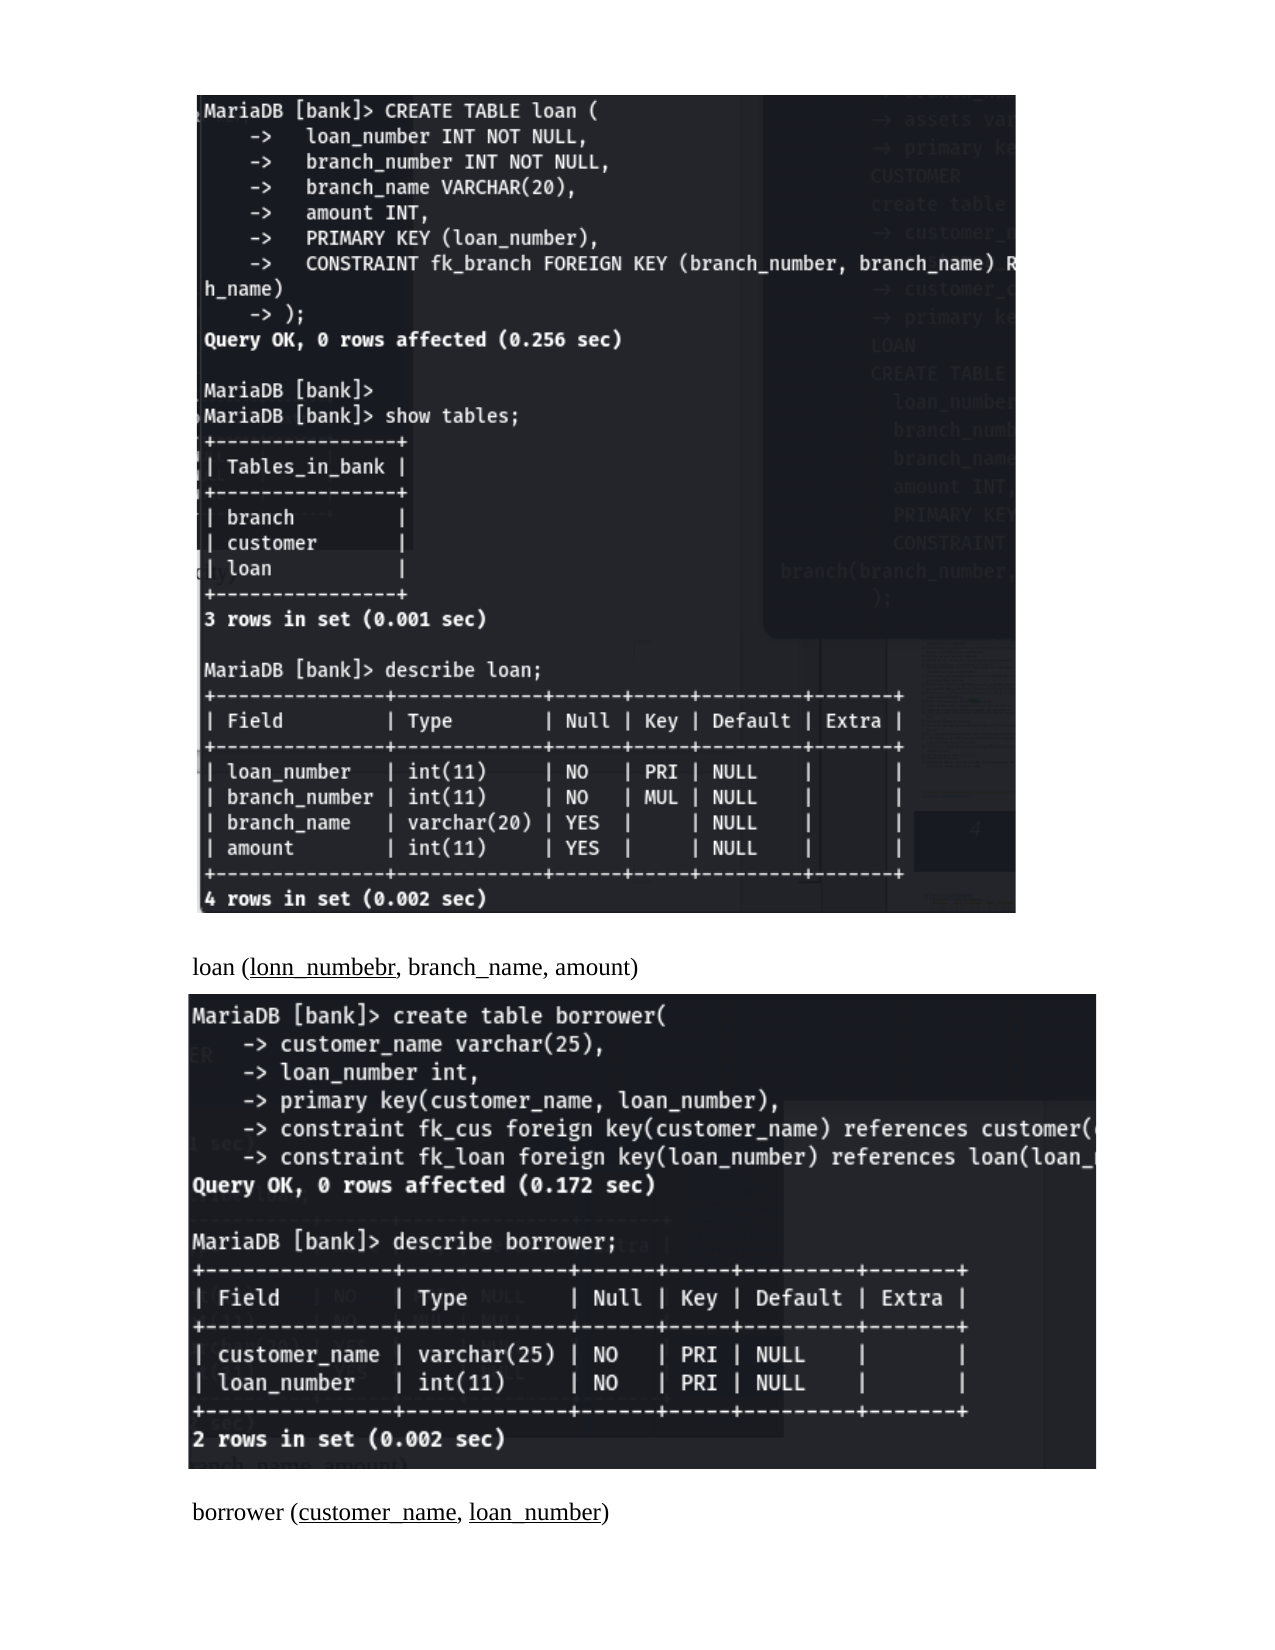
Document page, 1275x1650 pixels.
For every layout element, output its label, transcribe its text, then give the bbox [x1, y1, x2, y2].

picture [196, 95, 1016, 913]
text loan (lonn_numbebr, branch_name, amount) [118, 952, 1157, 981]
text borrower (customer_name, loan_number) [118, 1497, 1157, 1526]
picture [188, 994, 1097, 1469]
